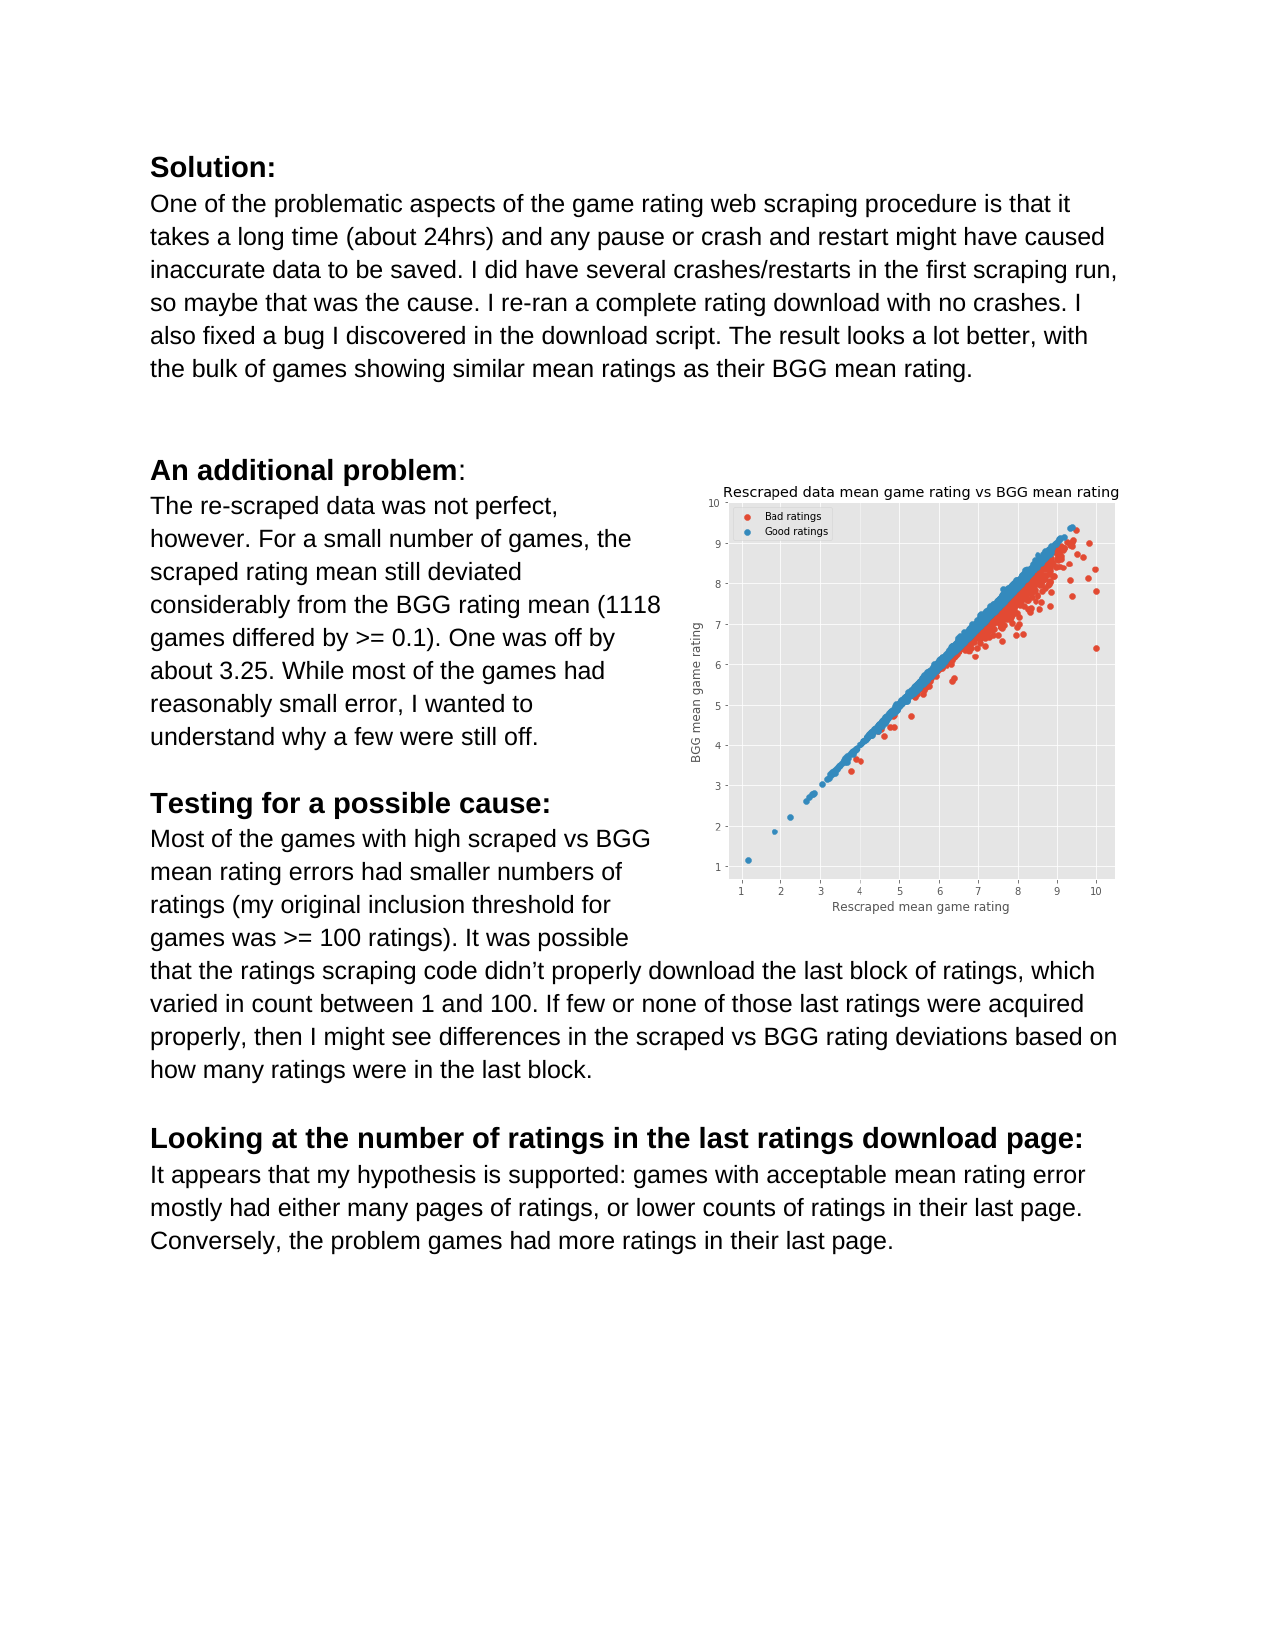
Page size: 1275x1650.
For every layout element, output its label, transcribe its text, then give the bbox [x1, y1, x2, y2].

text The re-scraped data was not perfect, however. For a small number of games, the scraped rating mean still deviated considerably from the BGG rating mean (1118 games differed by >= 0.1). One was off by about 3.25. While most of the games had reasonably small error, I wanted to understand why a few were still off. [150, 491, 684, 751]
text Testing for a possible cause: [150, 786, 684, 819]
picture [684, 479, 1125, 919]
text It appears that my hypothesis is supported: games with acceptable mean rating error mostly had either many pages of ratings, or lower counts of ratings in their last page. Conversely, the problem games had more ratings in their last page. [150, 1160, 1125, 1255]
text Solution: [150, 150, 1125, 183]
text Most of the games with high scraped vs BGG mean rating errors had smaller numbers of ratings (my original inclusion threshold for games was >= 100 ratings). It was possible that the ratings scraping code didn’t properly download the last block of ratings, which varied in count between 1 and 100. If few or none of those last ratings were acquired properly, then I might see differences in the scraped vs BGG rating deviations based on how many ratings were in the last block. [150, 824, 1125, 1084]
text An additional problem: [150, 453, 1125, 486]
text One of the problematic aspects of the game rating web scraping procedure is that it takes a long time (about 24hrs) and any pause or crash and restart might have caused inaccurate data to be saved. I did have several crashes/restarts in the first scraping run, so maybe that was the cause. I re-ran a complete rating download with no crashes. I also fixed a bug I discovered in the download script. The result looks a lot better, with the bulk of games showing similar mean ratings as their BGG mean rating. [150, 188, 1125, 382]
text Looking at the number of ratings in the last ratings download page: [150, 1121, 1125, 1155]
